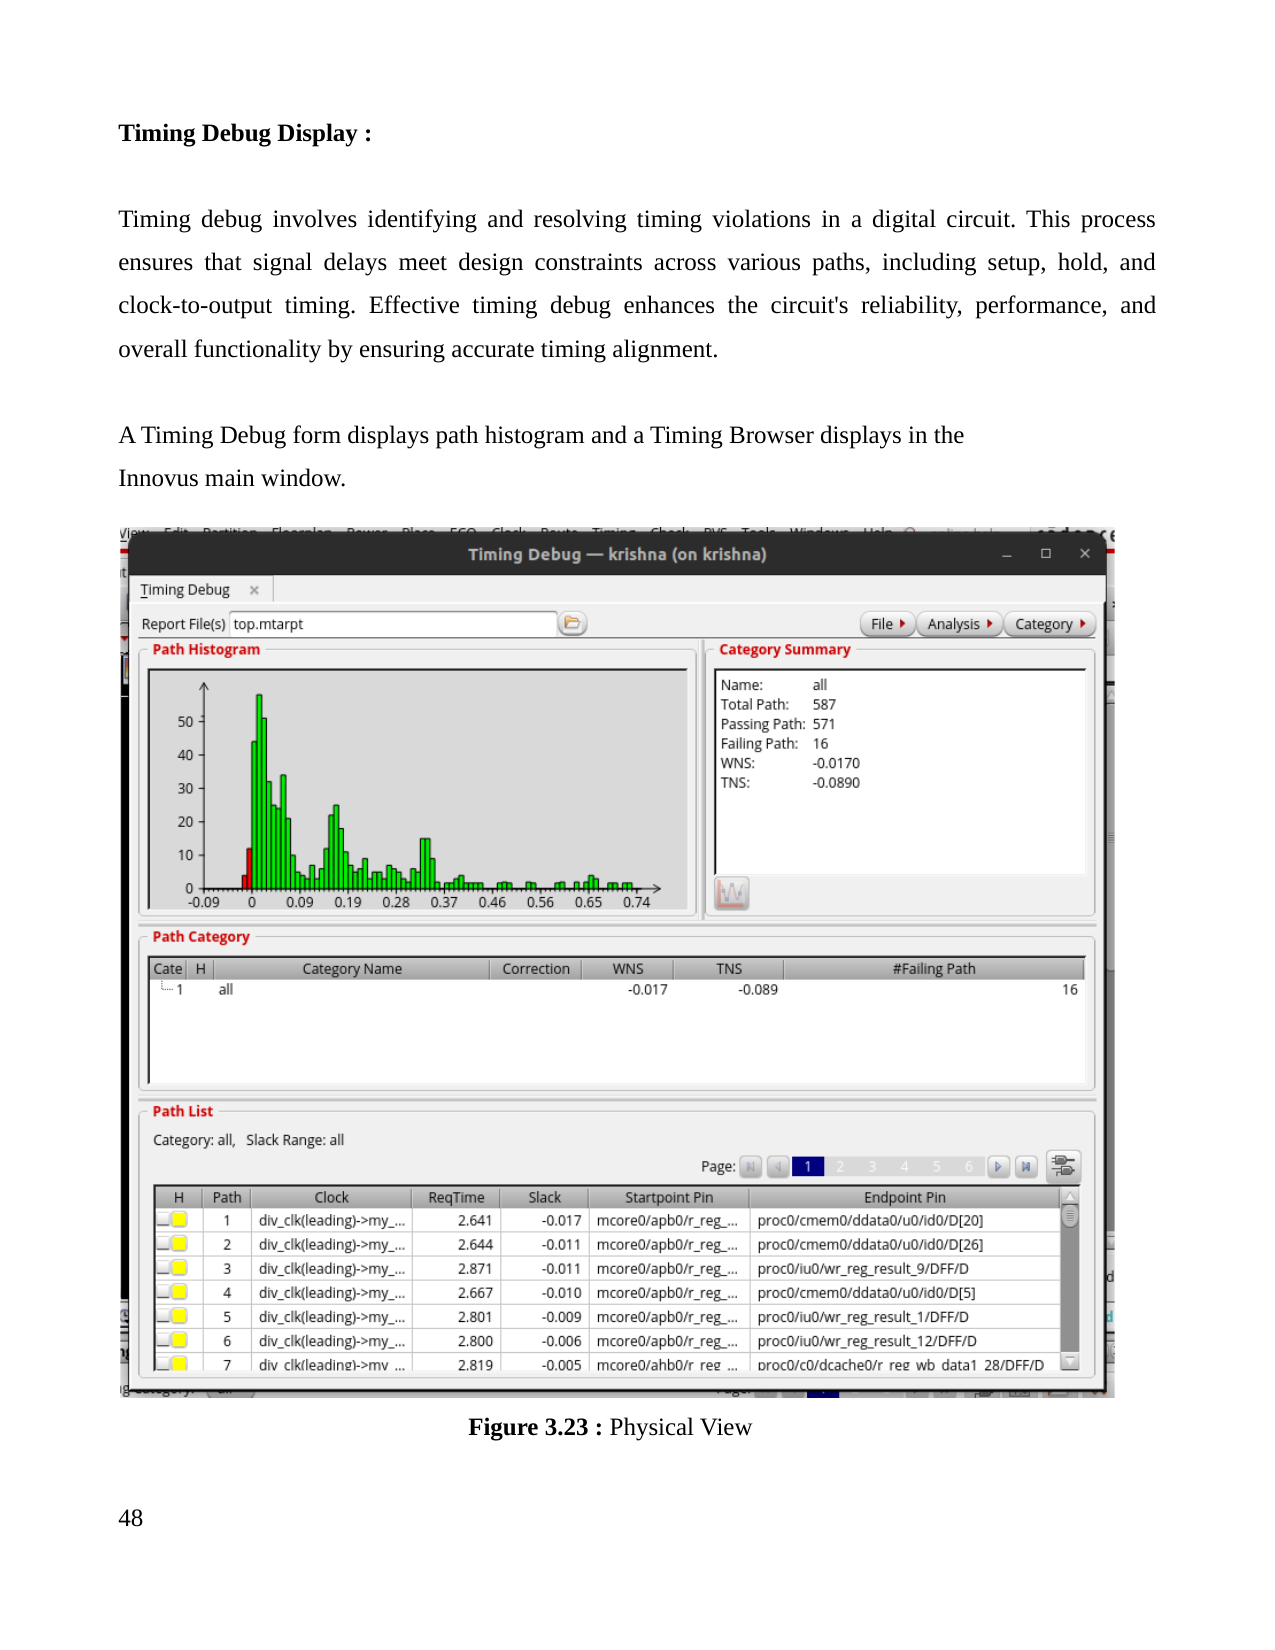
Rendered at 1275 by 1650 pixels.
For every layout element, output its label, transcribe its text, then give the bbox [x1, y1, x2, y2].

picture [120, 527, 1115, 1398]
text Timing debug involves identifying and resolving timing violations in a digital circuit. This process ensures that signal delays meet design constraints across various paths, including setup, hold, and clock-to-output timing. Effective timing debug enhances the circuit's reliability, performance, and overall functionality by ensuring accurate timing alignment. [118, 204, 1157, 362]
text A Timing Debug form displays path histogram and a Timing Browser displays in the [118, 420, 1157, 449]
text Innovus main window. [118, 463, 1157, 492]
text Timing Debug Display : [118, 118, 1157, 147]
text Figure 3.23 : Physical View [118, 506, 1157, 1441]
